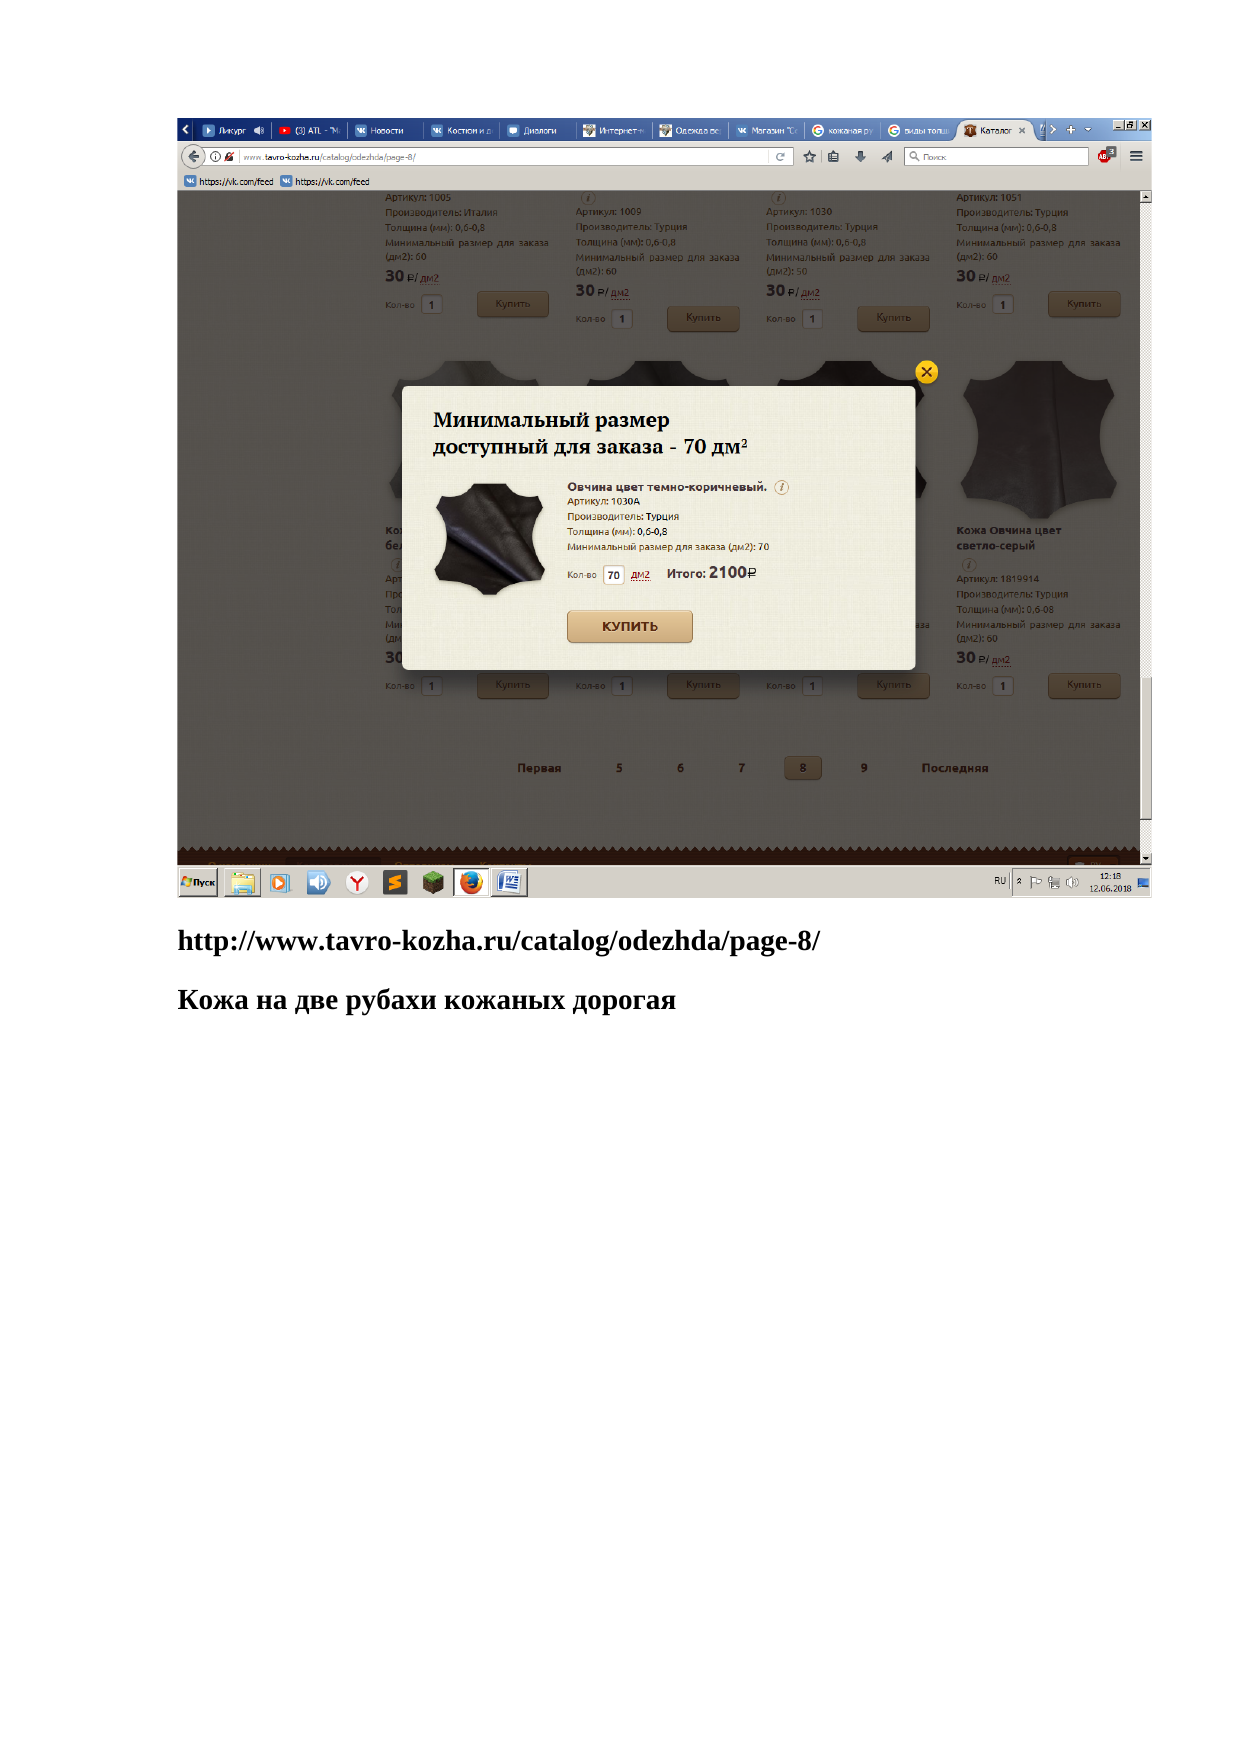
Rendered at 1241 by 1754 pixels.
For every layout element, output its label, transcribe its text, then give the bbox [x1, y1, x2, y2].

text http://www.tavro-kozha.ru/catalog/odezhda/page-8/ [177, 923, 1152, 956]
picture [177, 118, 1152, 898]
text Кожа на две рубахи кожаных дорогая [177, 982, 1152, 1016]
